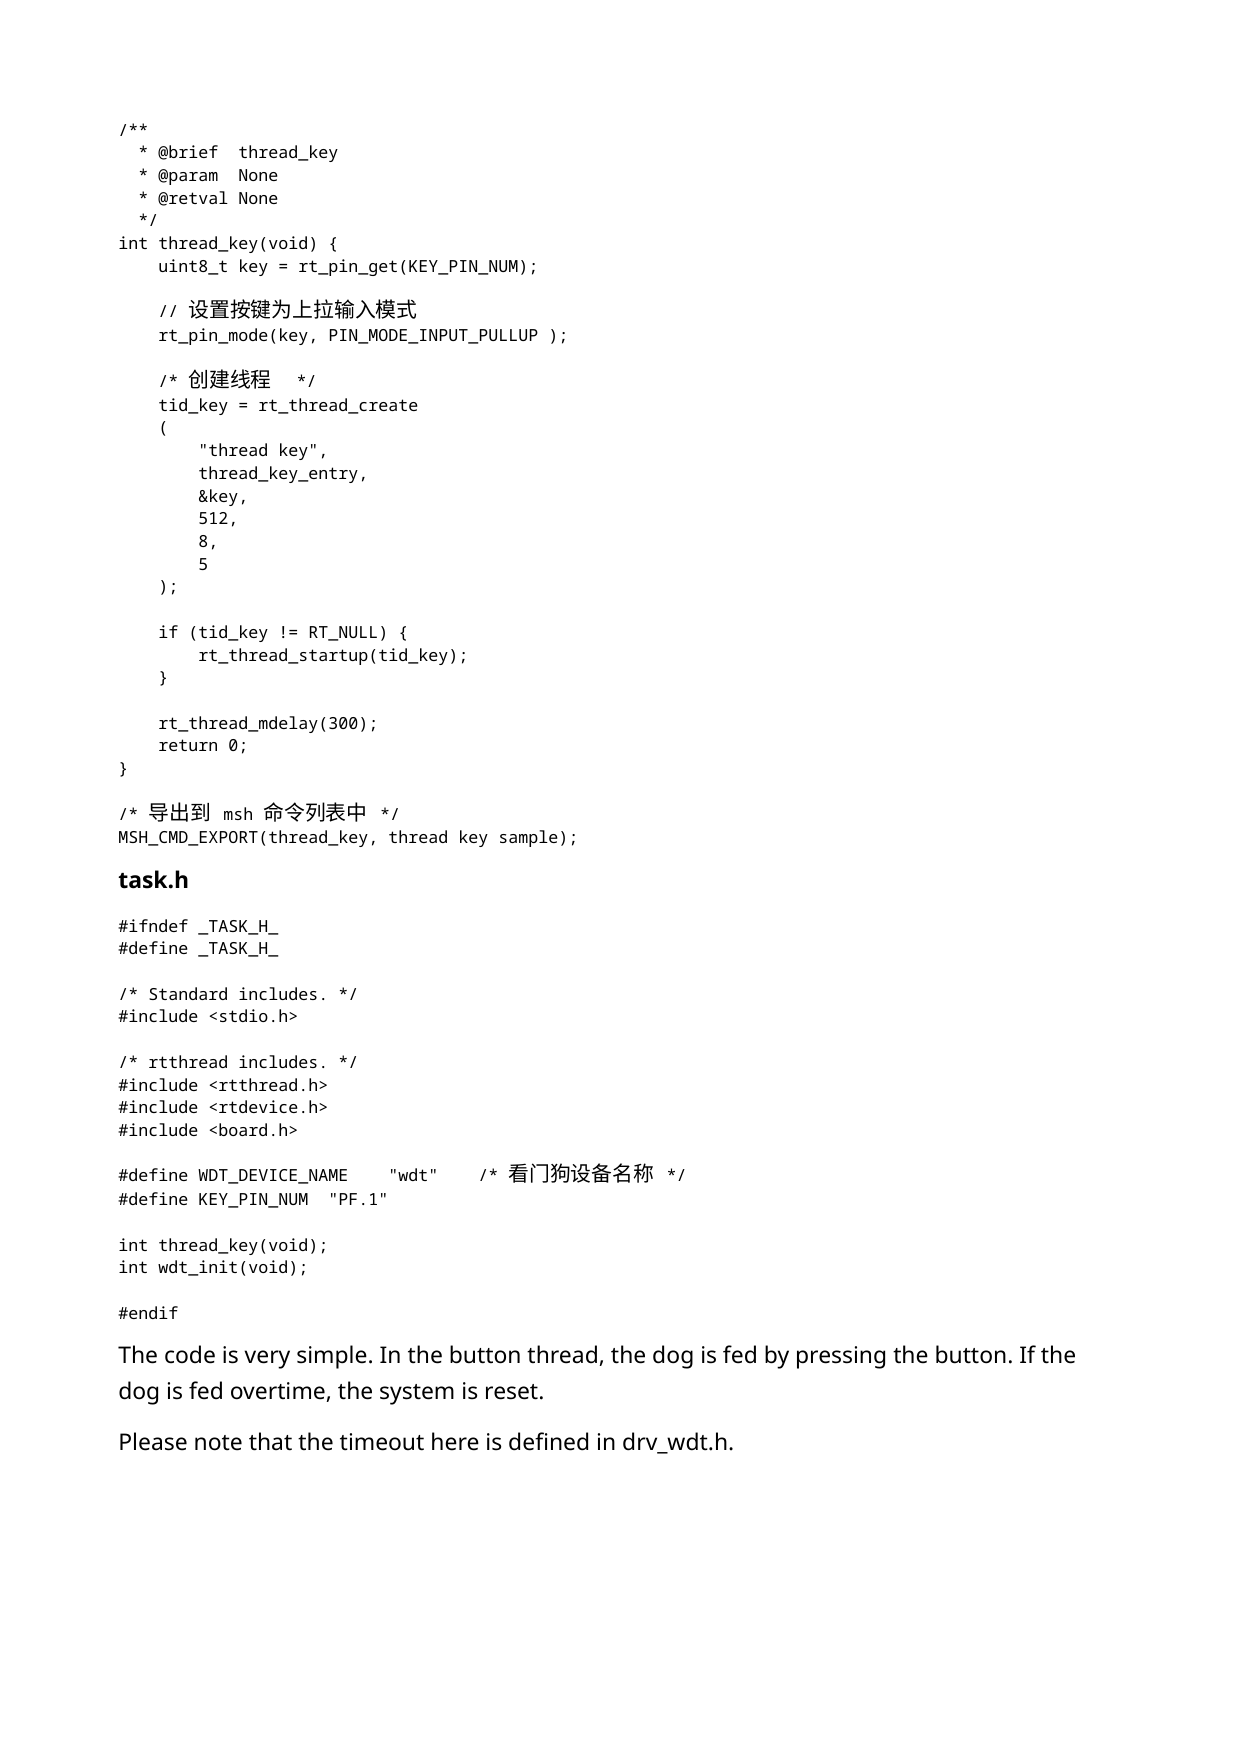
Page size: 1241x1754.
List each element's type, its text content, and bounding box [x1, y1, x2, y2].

text /* 导出到 msh 命令列表中 */ [118, 802, 1122, 826]
text /* 创建线程 */ [118, 369, 1122, 393]
text rt_thread_mdelay(300); [118, 711, 1122, 734]
text tid_key = rt_thread_create [118, 393, 1122, 416]
text &key, [118, 484, 1122, 507]
text 5 [118, 552, 1122, 575]
text */ [118, 209, 1122, 232]
text rt_thread_startup(tid_key); [118, 643, 1122, 666]
text if (tid_key != RT_NULL) { [118, 620, 1122, 643]
text * @retval None [118, 186, 1122, 209]
text ); [118, 575, 1122, 598]
text Please note that the timeout here is defined in drv_wdt.h. [118, 1426, 1122, 1457]
text /* rtthread includes. */ [118, 1050, 1122, 1073]
text // 设置按键为上拉输入模式 [118, 300, 1122, 324]
text thread_key_entry, [118, 461, 1122, 484]
text } [118, 757, 1122, 779]
text * @param None [118, 163, 1122, 186]
text ( [118, 416, 1122, 439]
text #include <stdio.h> [118, 1005, 1122, 1028]
text } [118, 666, 1122, 688]
text return 0; [118, 734, 1122, 757]
text int thread_key(void) { [118, 232, 1122, 254]
text #include <board.h> [118, 1118, 1122, 1141]
text int thread_key(void); [118, 1233, 1122, 1256]
text "thread key", [118, 439, 1122, 461]
text int wdt_init(void); [118, 1256, 1122, 1279]
text #include <rtthread.h> [118, 1073, 1122, 1096]
text rt_pin_mode(key, PIN_MODE_INPUT_PULLUP ); [118, 324, 1122, 347]
text #define KEY_PIN_NUM "PF.1" [118, 1188, 1122, 1211]
text * @brief thread_key [118, 141, 1122, 163]
text uint8_t key = rt_pin_get(KEY_PIN_NUM); [118, 254, 1122, 277]
text 512, [118, 507, 1122, 529]
text #include <rtdevice.h> [118, 1096, 1122, 1118]
text #define WDT_DEVICE_NAME "wdt" /* 看门狗设备名称 */ [118, 1164, 1122, 1188]
text task.h [118, 864, 1122, 895]
text 8, [118, 529, 1122, 552]
text #define _TASK_H_ [118, 937, 1122, 959]
text /* Standard includes. */ [118, 982, 1122, 1005]
text The code is very simple. In the button thread, the dog is fed by pressing the button. If the dog is fed overtime, the system is reset. [118, 1339, 1122, 1406]
text #endif [118, 1302, 1122, 1324]
text MSH_CMD_EXPORT(thread_key, thread key sample); [118, 826, 1122, 849]
text #ifndef _TASK_H_ [118, 914, 1122, 937]
text /** [118, 118, 1122, 141]
